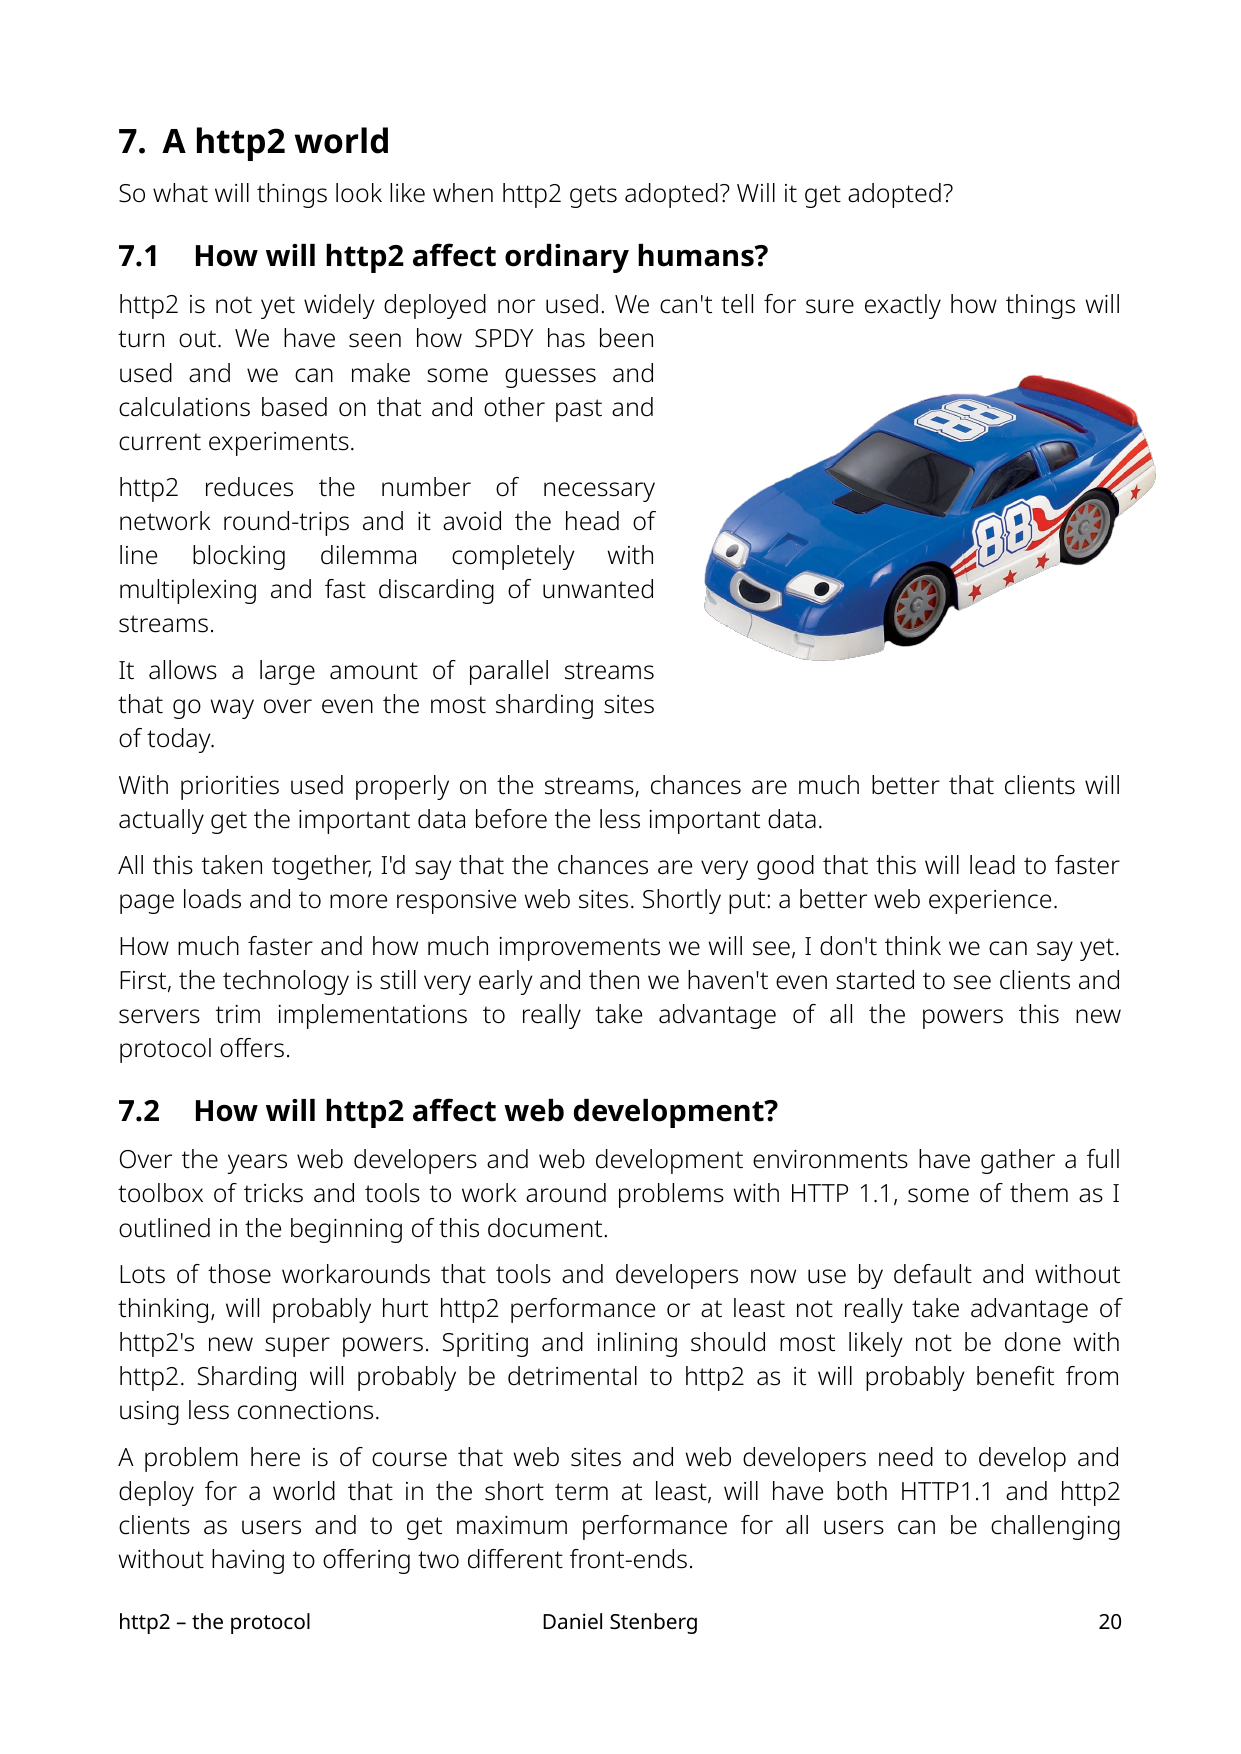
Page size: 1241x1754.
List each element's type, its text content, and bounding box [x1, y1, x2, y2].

text A problem here is of course that web sites and web developers need to develop and deploy for a world that in the short term at least, will have both HTTP1.1 and http2 clients as users and to get maximum performance for all users can be challenging without having to offering two different front-ends. [118, 1439, 1122, 1576]
text With priorities used properly on the streams, chances are much better that clients will actually get the important data before the less important data. [118, 767, 1122, 836]
subtitle A http2 world [118, 118, 1122, 164]
text It allows a large amount of parallel streams that go way over even the most sharding sites of today. [118, 653, 1122, 755]
subtitle How will http2 affect web development? [118, 1090, 1122, 1129]
text Over the years web developers and web development environments have gather a full toolbox of tricks and tools to work around problems with HTTP 1.1, some of them as I outlined in the beginning of this document. [118, 1142, 1122, 1244]
text http2 reduces the number of necessary network round-trips and it avoid the head of line blocking dilemma completely with multiplexing and fast discarding of unwanted streams. [118, 470, 655, 640]
text All this taken together, I'd say that the chances are very good that this will lead to faster page loads and to more responsive web sites. Shortly put: a better web experience. [118, 848, 1122, 916]
subtitle How will http2 affect ordinary humans? [118, 235, 1122, 274]
text So what will things look like when http2 gets adopted? Will it get adopted? [118, 176, 1122, 210]
text Lots of those workarounds that tools and developers now use by default and without thinking, will probably hurt http2 performance or at least not really take advantage of http2's new super powers. Spriting and inlining should most likely not be done with http2. Sharding will probably be detrimental to http2 as it will probably benefit from using less connections. [118, 1257, 1122, 1427]
text How much faster and how much improvements we will see, I don't think we can say yet. First, the technology is still very early and then we haven't even started to see clients and servers trim implementations to really take advantage of all the powers this new protocol offers. [118, 929, 1122, 1065]
text http2 is not yet widely deployed nor used. We can't tell for sure exactly how things will turn out. We have seen how SPDY has been used and we can make some guesses and calculations based on that and other past and current experiments. [118, 287, 1122, 457]
picture [655, 337, 1205, 698]
